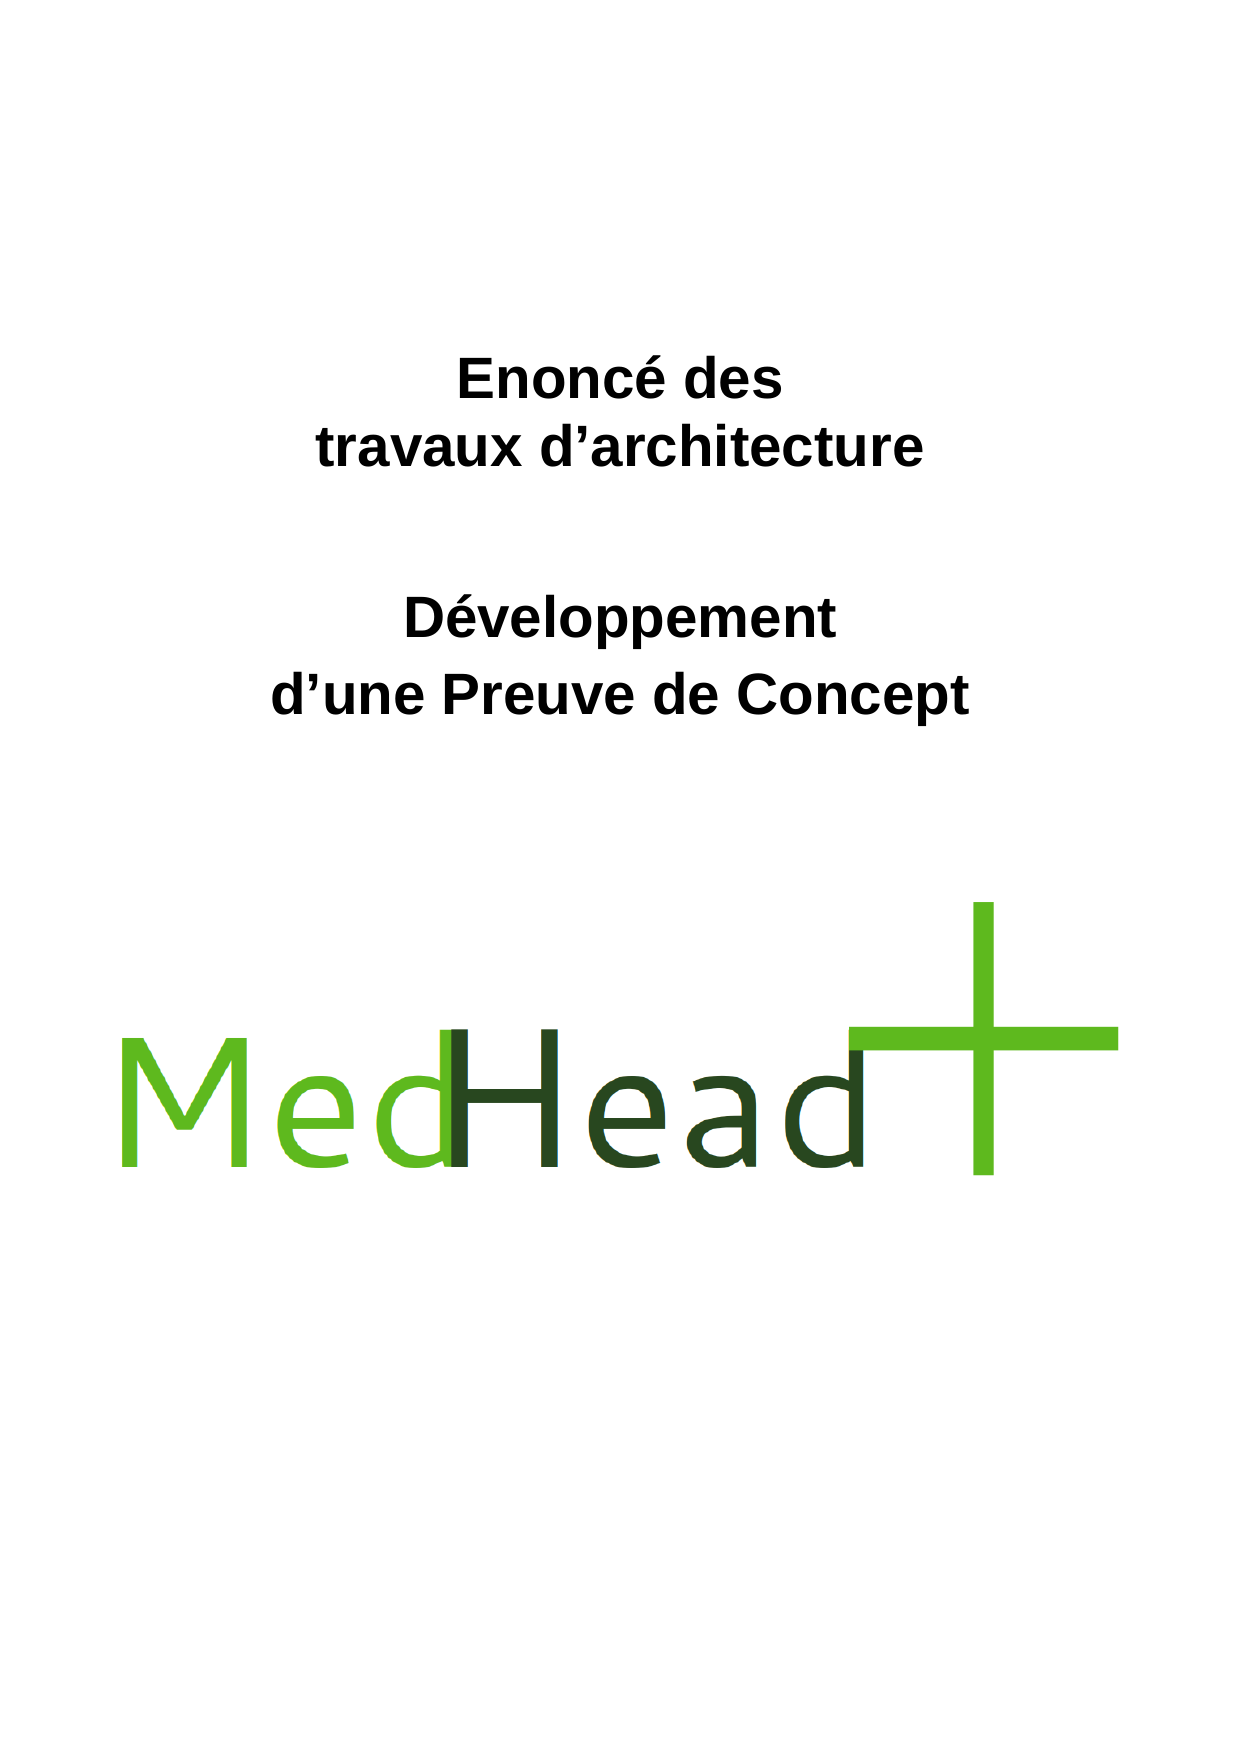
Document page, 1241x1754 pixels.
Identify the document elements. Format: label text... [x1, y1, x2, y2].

text Développement d’une Preuve de Concept [118, 582, 1122, 727]
title Enoncé des travaux d’architecture [118, 344, 1122, 478]
picture [118, 896, 1123, 1180]
